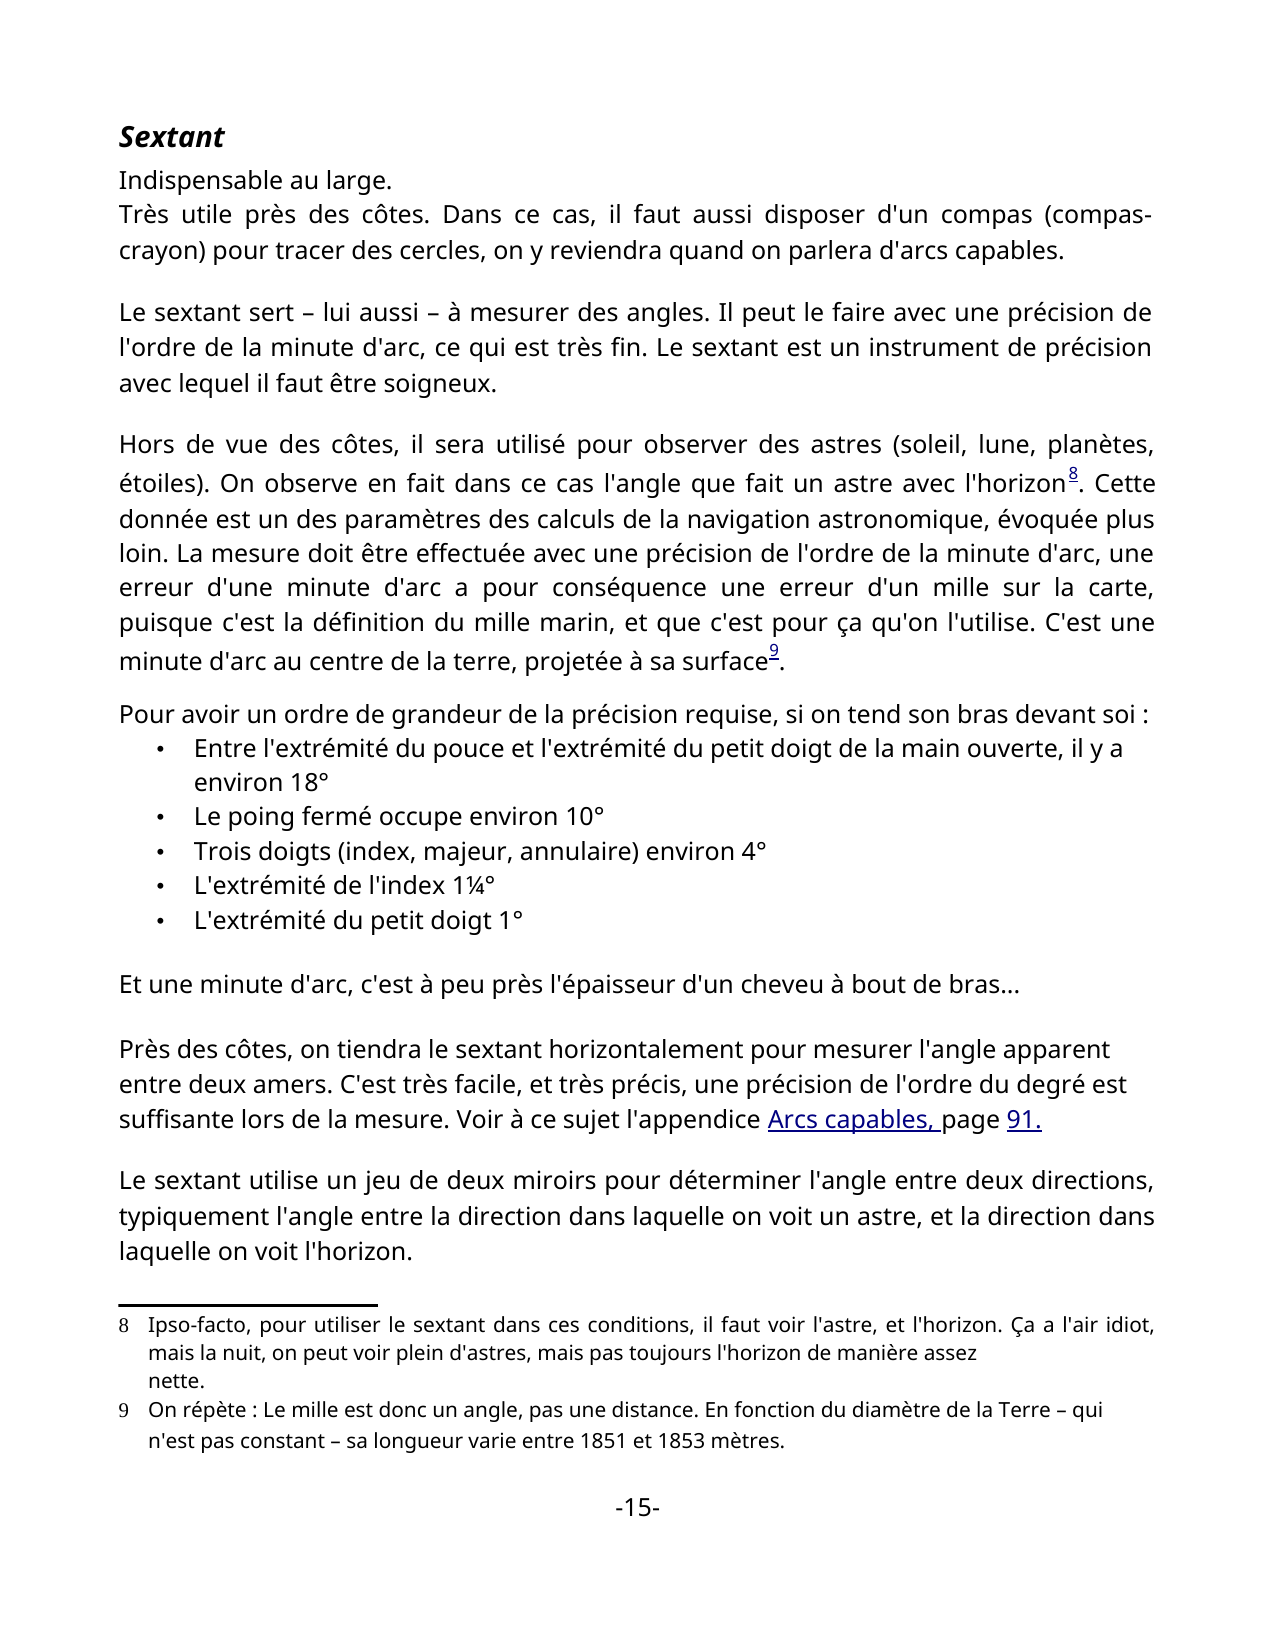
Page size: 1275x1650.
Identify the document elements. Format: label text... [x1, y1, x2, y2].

text Et une minute d'arc, c'est à peu près l'épaisseur d'un cheveu à bout de bras... [119, 967, 1156, 1001]
text Très utile près des côtes. Dans ce cas, il faut aussi disposer d'un compas (compas-crayon) pour tracer des cercles, on y reviendra quand on parlera d'arcs capables. [119, 197, 1154, 267]
text Près des côtes, on tiendra le sextant horizontalement pour mesurer l'angle apparent entre deux amers. C'est très facile, et très précis, une précision de l'ordre du degré est suffisante lors de la mesure. Voir à ce sujet l'appendice Arcs capables, page 91. [119, 1031, 1156, 1136]
list Ipso-facto, pour utiliser le sextant dans ces conditions, il faut voir l'astre, et l'horizon. Ça a l'air idiot, mais la nuit, on peut voir plein d'astres, mais pas toujours l'horizon de manière assez [118, 1310, 1156, 1366]
list L'extrémité du petit doigt 1° [156, 902, 1156, 937]
text Hors de vue des côtes, il sera utilisé pour observer des astres (soleil, lune, planètes, étoiles). On observe en fait dans ce cas l'angle que fait un astre avec l'horizon8. Cette donnée est un des paramètres des calculs de la navigation astronomique, évoquée plus loin. La mesure doit être effectuée avec une précision de l'ordre de la minute d'arc, une erreur d'une minute d'arc a pour conséquence une erreur d'un mille sur la carte, puisque c'est la définition du mille marin, et que c'est pour ça qu'on l'utilise. C'est une minute d'arc au centre de la terre, projetée à sa surface9. [119, 427, 1156, 678]
text Le sextant utilise un jeu de deux miroirs pour déterminer l'angle entre deux directions, typiquement l'angle entre la direction dans laquelle on voit un astre, et la direction dans laquelle on voit l'horizon. [119, 1162, 1156, 1268]
list Trois doigts (index, majeur, annulaire) environ 4° [156, 833, 1156, 867]
text -15- [118, 1490, 1157, 1524]
list L'extrémité de l'index 1¼° [156, 868, 1156, 902]
text nette. [148, 1367, 1156, 1395]
text Le sextant sert – lui aussi – à mesurer des angles. Il peut le faire avec une précision de l'ordre de la minute d'arc, ce qui est très fin. Le sextant est un instrument de précision avec lequel il faut être soigneux. [119, 294, 1154, 400]
list Le poing fermé occupe environ 10° [156, 799, 1156, 833]
text Indispensable au large. [119, 163, 1156, 197]
list Entre l'extrémité du pouce et l'extrémité du petit doigt de la main ouverte, il y a environ 18° [156, 731, 1154, 799]
text Pour avoir un ordre de grandeur de la précision requise, si on tend son bras devant soi : [119, 696, 1156, 730]
list On répète : Le mille est donc un angle, pas une distance. En fonction du diamètre de la Terre – qui n'est pas constant – sa longueur varie entre 1851 et 1853 mètres. [118, 1395, 1154, 1455]
text Sextant [119, 116, 1156, 156]
